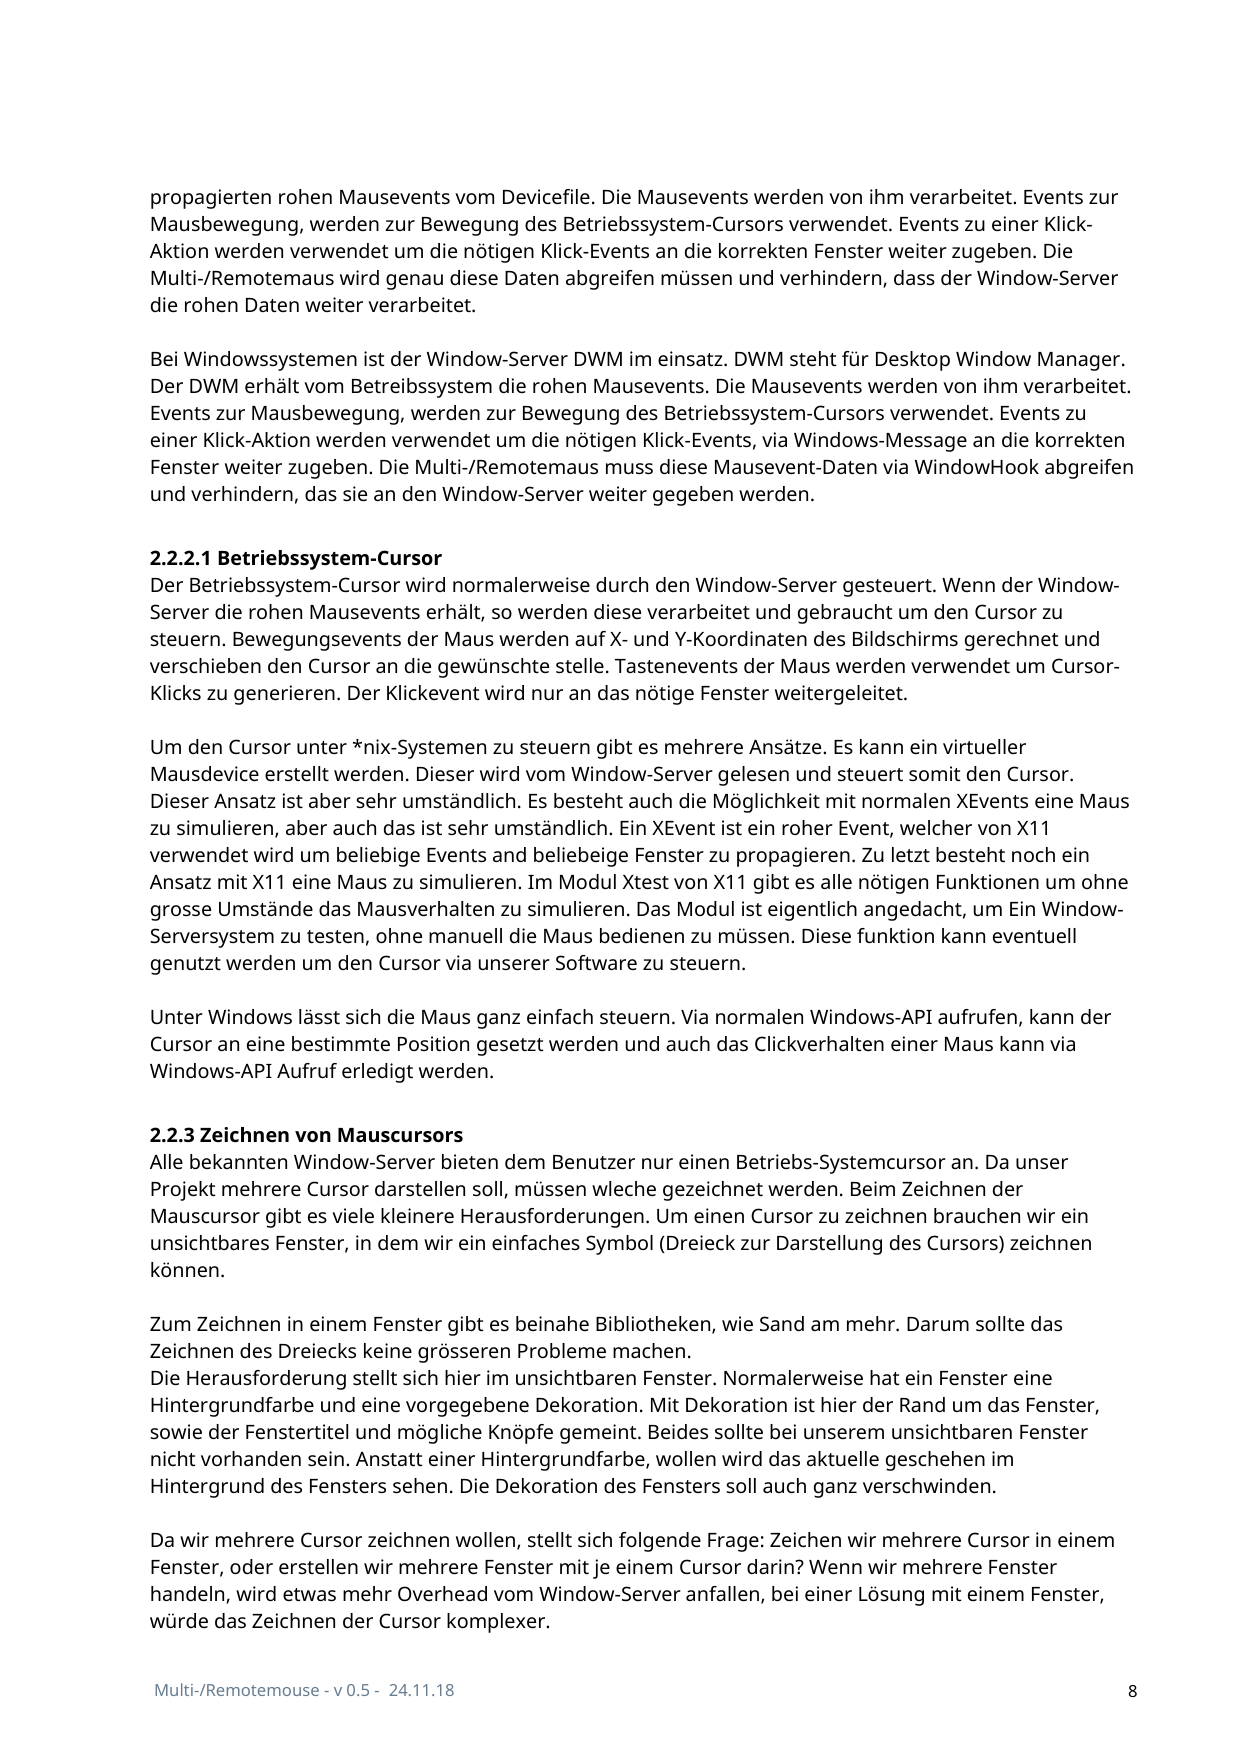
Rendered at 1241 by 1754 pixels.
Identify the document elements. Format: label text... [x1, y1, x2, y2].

text Bei Windowssystemen ist der Window-Server DWM im einsatz. DWM steht für Desktop Window Manager. Der DWM erhält vom Betreibssystem die rohen Mausevents. Die Mausevents werden von ihm verarbeitet. Events zur Mausbewegung, werden zur Bewegung des Betriebssystem-Cursors verwendet. Events zu einer Klick-Aktion werden verwendet um die nötigen Klick-Events, via Windows-Message an die korrekten Fenster weiter zugeben. Die Multi-/Remotemaus muss diese Mausevent-Daten via WindowHook abgreifen und verhindern, das sie an den Window-Server weiter gegeben werden. [149, 345, 1136, 507]
text Um den Cursor unter *nix-Systemen zu steuern gibt es mehrere Ansätze. Es kann ein virtueller Mausdevice erstellt werden. Dieser wird vom Window-Server gelesen und steuert somit den Cursor. Dieser Ansatz ist aber sehr umständlich. Es besteht auch die Möglichkeit mit normalen XEvents eine Maus zu simulieren, aber auch das ist sehr umständlich. Ein XEvent ist ein roher Event, welcher von X11 verwendet wird um beliebige Events and beliebeige Fenster zu propagieren. Zu letzt besteht noch ein Ansatz mit X11 eine Maus zu simulieren. Im Modul Xtest von X11 gibt es alle nötigen Funktionen um ohne grosse Umstände das Mausverhalten zu simulieren. Das Modul ist eigentlich angedacht, um Ein Window-Serversystem zu testen, ohne manuell die Maus bedienen zu müssen. Diese funktion kann eventuell genutzt werden um den Cursor via unserer Software zu steuern. [149, 733, 1136, 976]
text Unter Windows lässt sich die Maus ganz einfach steuern. Via normalen Windows-API aufrufen, kann der Cursor an eine bestimmte Position gesetzt werden und auch das Clickverhalten einer Maus kann via Windows-API Aufruf erledigt werden. [149, 1003, 1136, 1084]
text Die Herausforderung stellt sich hier im unsichtbaren Fenster. Normalerweise hat ein Fenster eine Hintergrundfarbe und eine vorgegebene Dekoration. Mit Dekoration ist hier der Rand um das Fenster, sowie der Fenstertitel und mögliche Knöpfe gemeint. Beides sollte bei unserem unsichtbaren Fenster nicht vorhanden sein. Anstatt einer Hintergrundfarbe, wollen wird das aktuelle geschehen im Hintergrund des Fensters sehen. Die Dekoration des Fensters soll auch ganz verschwinden. [149, 1364, 1136, 1499]
text Zum Zeichnen in einem Fenster gibt es beinahe Bibliotheken, wie Sand am mehr. Darum sollte das Zeichnen des Dreiecks keine grösseren Probleme machen. [149, 1310, 1136, 1364]
text Der Betriebssystem-Cursor wird normalerweise durch den Window-Server gesteuert. Wenn der Window-Server die rohen Mausevents erhält, so werden diese verarbeitet und gebraucht um den Cursor zu steuern. Bewegungsevents der Maus werden auf X- und Y-Koordinaten des Bildschirms gerechnet und verschieben den Cursor an die gewünschte stelle. Tastenevents der Maus werden verwendet um Cursor-Klicks zu generieren. Der Klickevent wird nur an das nötige Fenster weitergeleitet. [149, 571, 1136, 706]
subtitle Zeichnen von Mauscursors [149, 1121, 1136, 1148]
text propagierten rohen Mausevents vom Devicefile. Die Mausevents werden von ihm verarbeitet. Events zur Mausbewegung, werden zur Bewegung des Betriebssystem-Cursors verwendet. Events zu einer Klick-Aktion werden verwendet um die nötigen Klick-Events an die korrekten Fenster weiter zugeben. Die Multi-/Remotemaus wird genau diese Daten abgreifen müssen und verhindern, dass der Window-Server die rohen Daten weiter verarbeitet. [149, 183, 1136, 318]
subtitle Betriebssystem-Cursor [149, 544, 1136, 571]
text Da wir mehrere Cursor zeichnen wollen, stellt sich folgende Frage: Zeichen wir mehrere Cursor in einem Fenster, oder erstellen wir mehrere Fenster mit je einem Cursor darin? Wenn wir mehrere Fenster handeln, wird etwas mehr Overhead vom Window-Server anfallen, bei einer Lösung mit einem Fenster, würde das Zeichnen der Cursor komplexer. [149, 1526, 1136, 1634]
text Alle bekannten Window-Server bieten dem Benutzer nur einen Betriebs-Systemcursor an. Da unser Projekt mehrere Cursor darstellen soll, müssen wleche gezeichnet werden. Beim Zeichnen der Mauscursor gibt es viele kleinere Herausforderungen. Um einen Cursor zu zeichnen brauchen wir ein unsichtbares Fenster, in dem wir ein einfaches Symbol (Dreieck zur Darstellung des Cursors) zeichnen können. [149, 1148, 1136, 1283]
